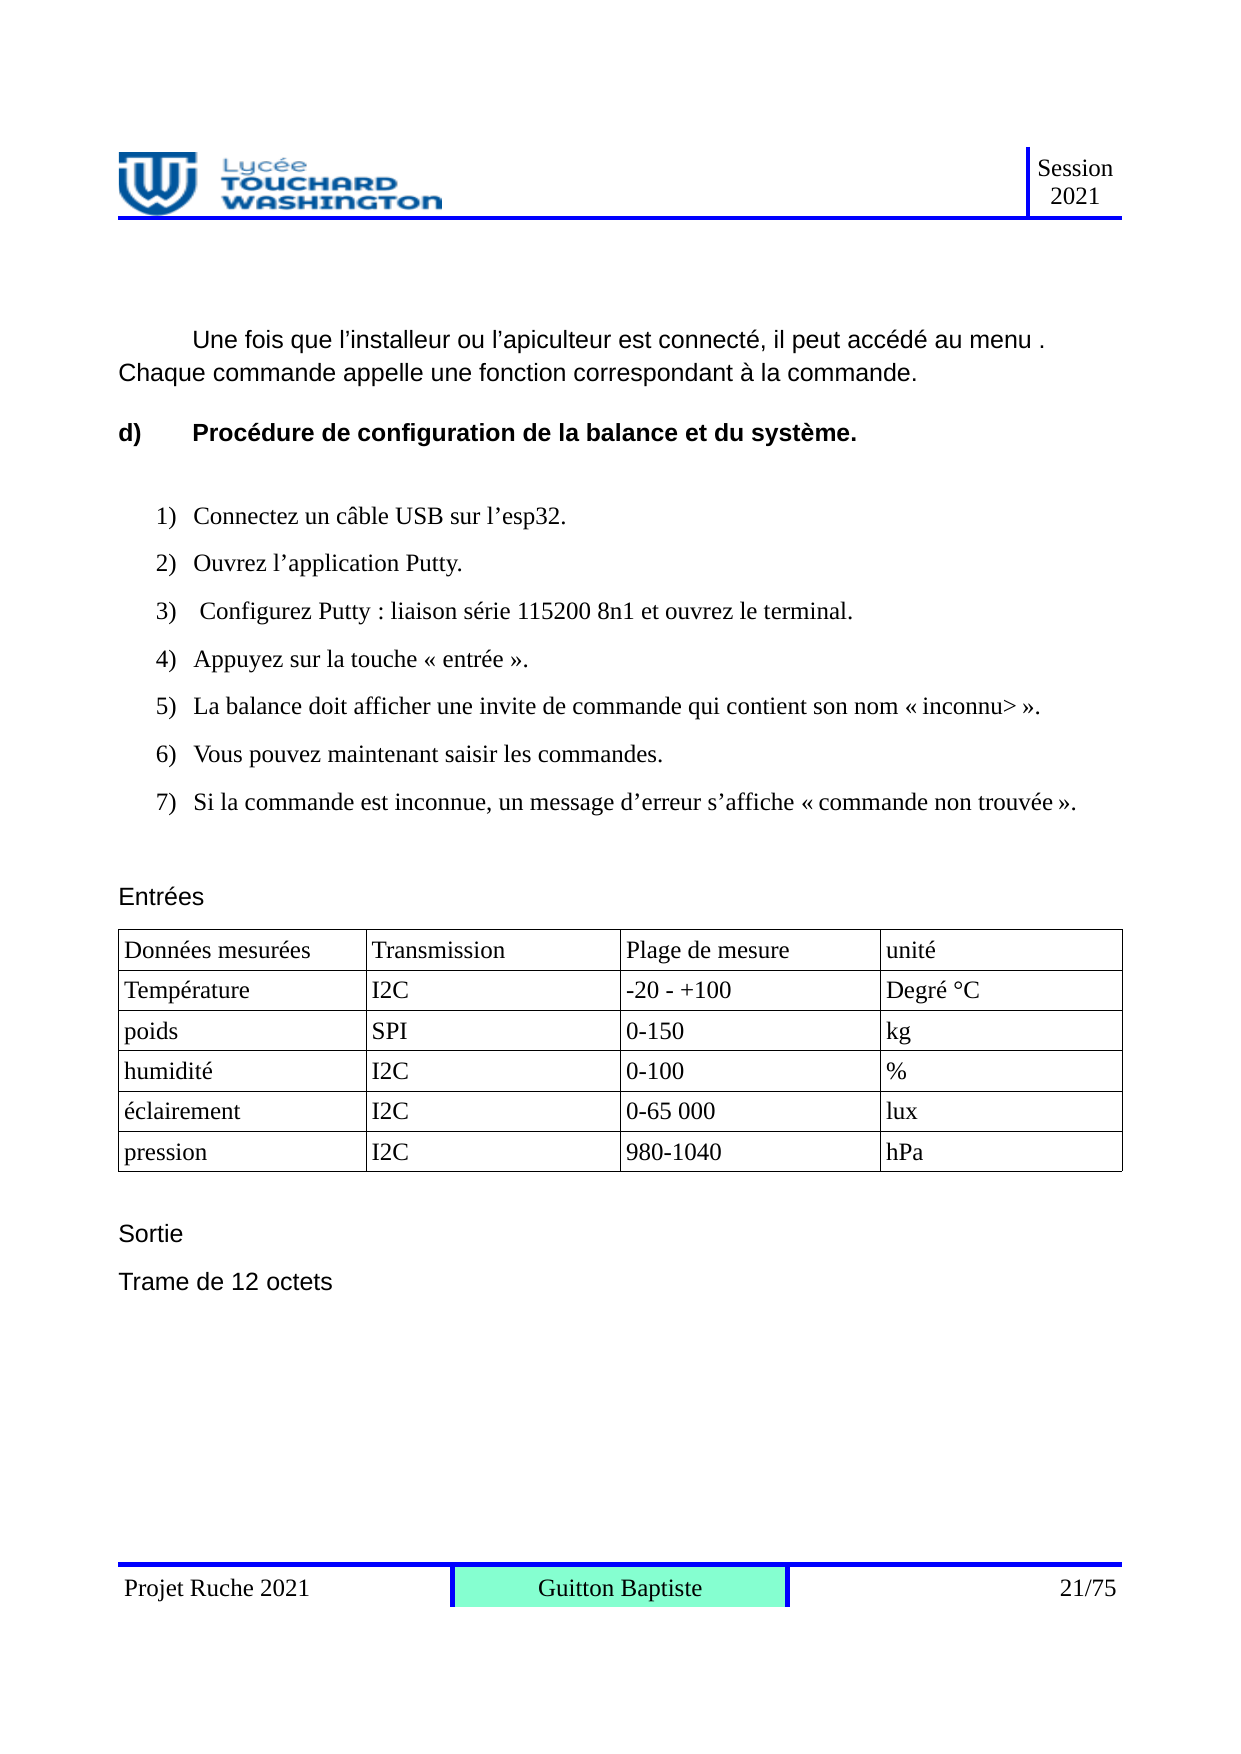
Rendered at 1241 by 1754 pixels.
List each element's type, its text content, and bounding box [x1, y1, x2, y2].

list Si la commande est inconnue, un message d’erreur s’affiche « commande non trouvée ». [156, 787, 1122, 815]
table_cell Degré °C [881, 971, 1122, 1010]
text Trame de 12 octets [118, 1267, 1122, 1295]
table_cell 0-65 000 [621, 1092, 880, 1131]
table_cell poids [119, 1011, 366, 1050]
table_cell 0-100 [621, 1051, 880, 1091]
list Vous pouvez maintenant saisir les commandes. [156, 739, 1122, 768]
subtitle Procédure de configuration de la balance et du système. [118, 418, 1122, 447]
table_cell I2C [367, 971, 620, 1010]
table_cell I2C [367, 1051, 620, 1091]
table_cell Température [119, 971, 366, 1010]
table_cell I2C [367, 1132, 620, 1171]
list Ouvrez l’application Putty. [156, 548, 1122, 577]
table_header Données mesurées [119, 930, 366, 970]
table_cell I2C [367, 1092, 620, 1131]
table_cell % [881, 1051, 1122, 1091]
list La balance doit afficher une invite de commande qui contient son nom « inconnu> ». [156, 691, 1122, 720]
table_cell pression [119, 1132, 366, 1171]
list Configurez Putty : liaison série 115200 8n1 et ouvrez le terminal. [156, 596, 1122, 625]
list Connectez un câble USB sur l’esp32. [156, 501, 1122, 530]
table_cell humidité [119, 1051, 366, 1091]
table_cell SPI [367, 1011, 620, 1050]
list Appuyez sur la touche « entrée ». [156, 644, 1122, 672]
table_cell lux [881, 1092, 1122, 1131]
table_header Plage de mesure [621, 930, 880, 970]
picture [118, 152, 442, 216]
table_header Transmission [367, 930, 620, 970]
table_cell 0-150 [621, 1011, 880, 1050]
text Entrées [118, 882, 1122, 911]
table_cell kg [881, 1011, 1122, 1050]
table_cell -20 - +100 [621, 971, 880, 1010]
table_cell hPa [881, 1132, 1122, 1171]
table_cell éclairement [119, 1092, 366, 1131]
table_cell 980-1040 [621, 1132, 880, 1171]
table_header unité [881, 930, 1122, 970]
text Une fois que l’installeur ou l’apiculteur est connecté, il peut accédé au menu . Chaque commande appelle une fonction correspondant à la commande. [118, 325, 1122, 387]
text Sortie [118, 1219, 1122, 1248]
